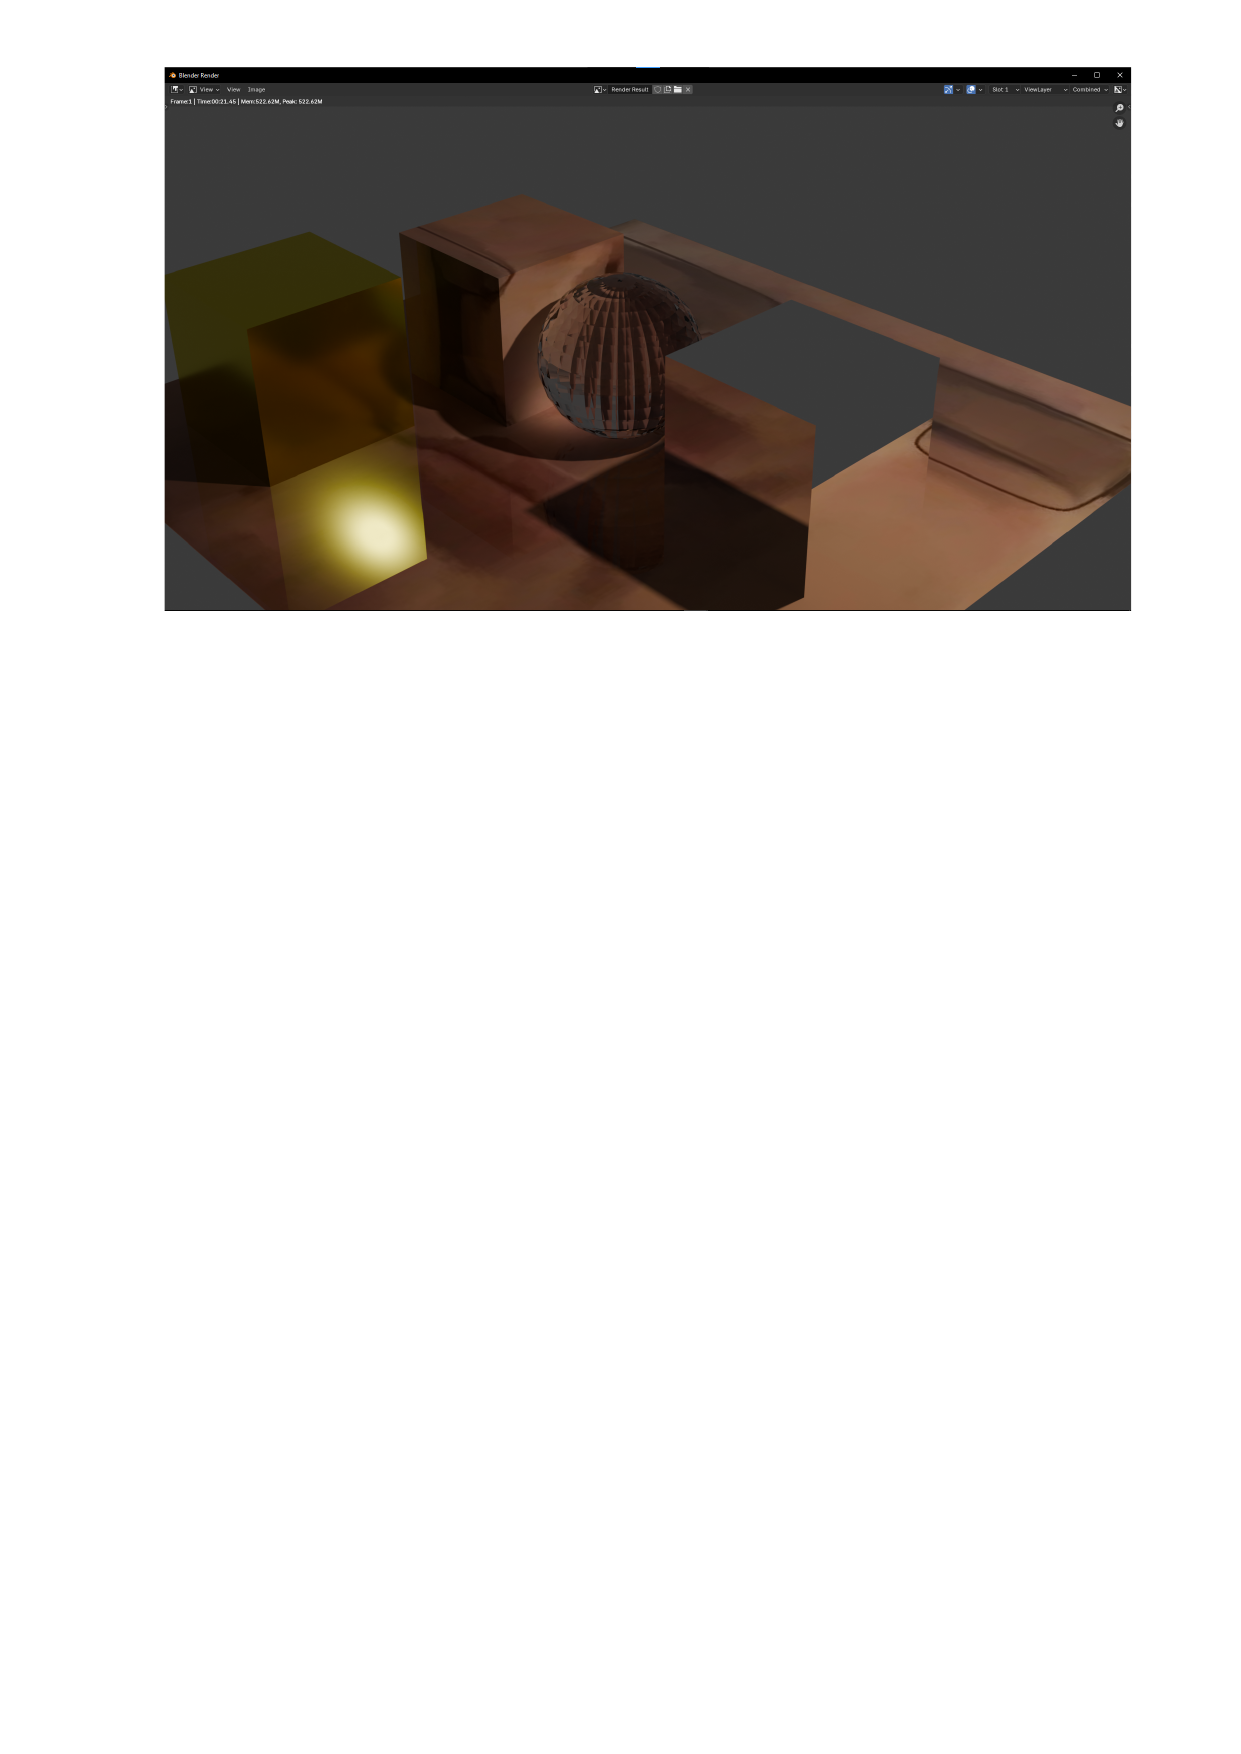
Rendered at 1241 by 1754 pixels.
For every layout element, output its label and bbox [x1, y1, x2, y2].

picture [164, 67, 1132, 611]
